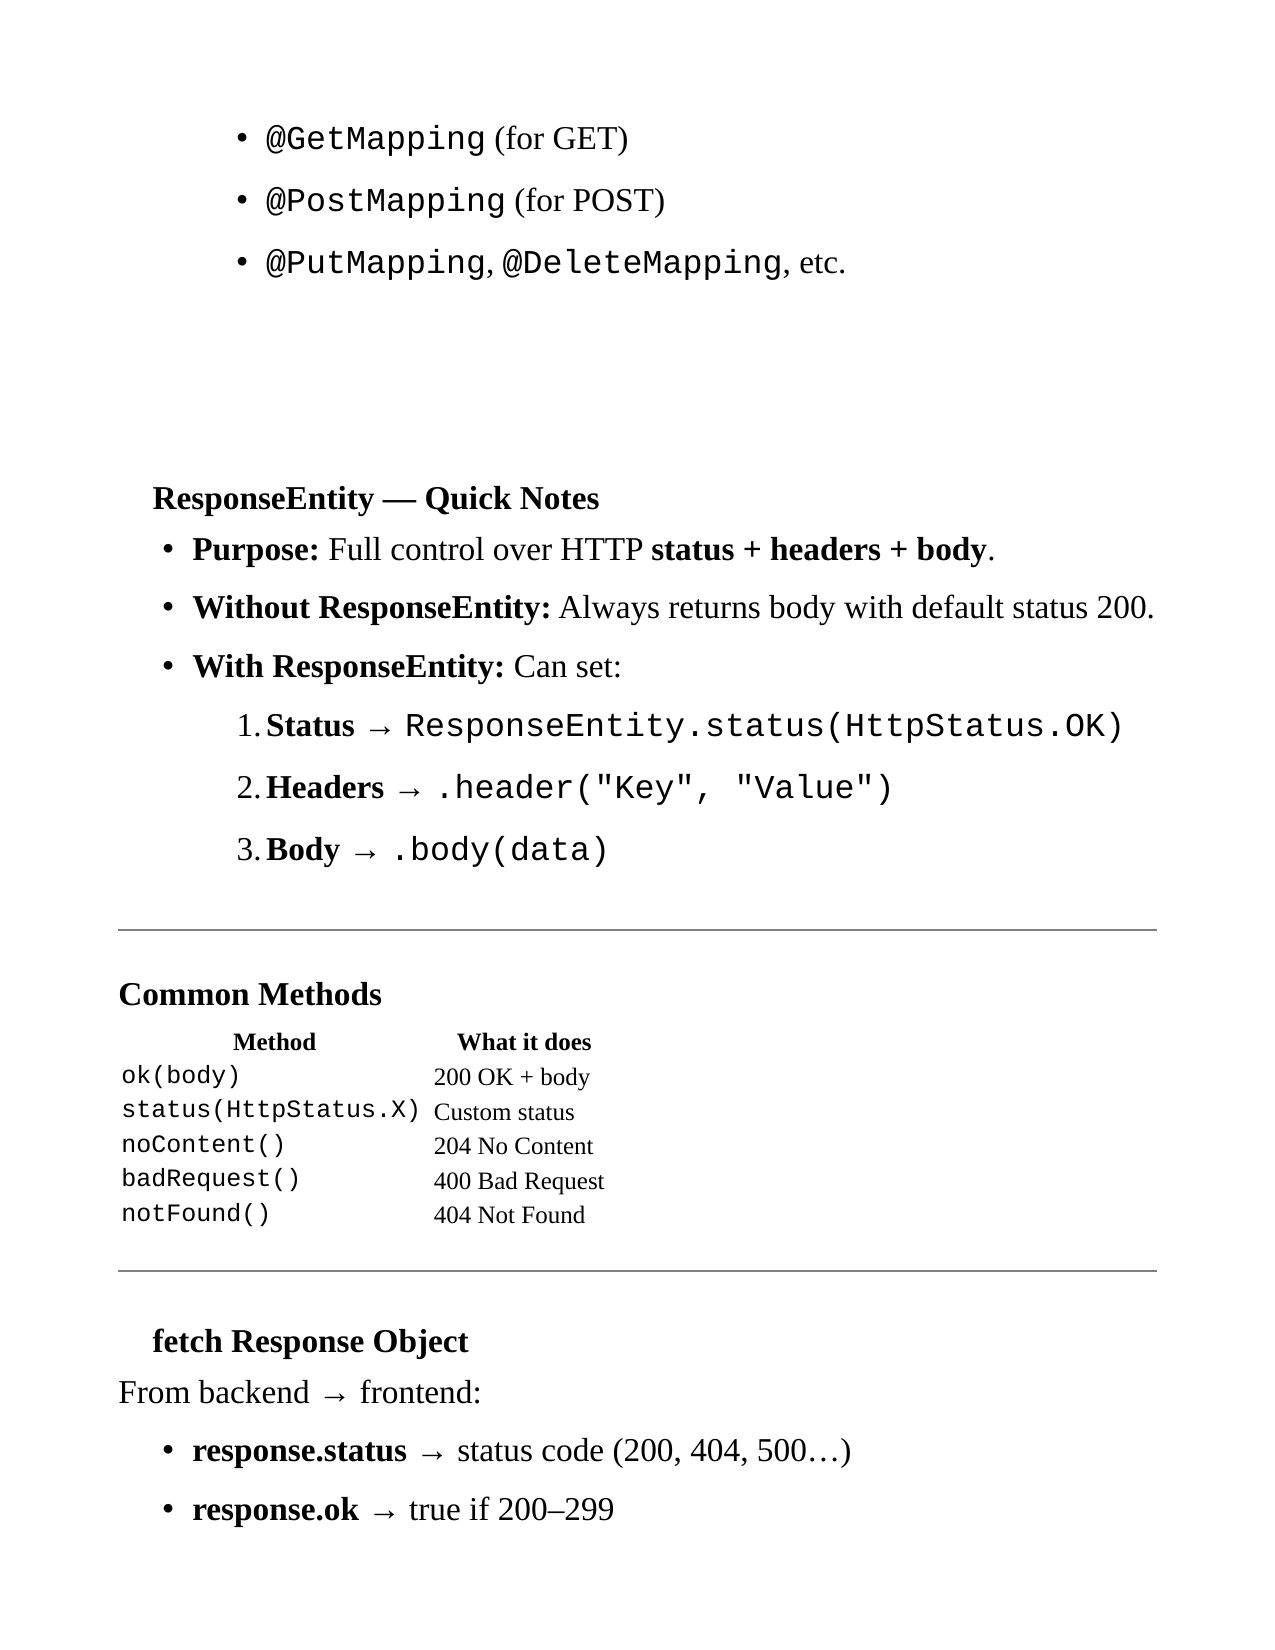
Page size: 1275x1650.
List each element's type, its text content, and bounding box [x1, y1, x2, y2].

table_cell badRequest() [118, 1163, 431, 1197]
list Body → .body(data) [236, 829, 1157, 870]
table_cell notFound() [118, 1198, 431, 1232]
list @PostMapping (for POST) [236, 180, 1157, 221]
list @GetMapping (for GET) [236, 118, 1157, 159]
list response.status → status code (200, 404, 500…) [162, 1431, 1157, 1469]
table_cell 400 Bad Request [431, 1163, 617, 1197]
list Without ResponseEntity: Always returns body with default status 200. [162, 588, 1157, 626]
table_cell 404 Not Found [431, 1198, 617, 1232]
table_header Method [118, 1025, 431, 1059]
subtitle 📌 ResponseEntity — Quick Notes [118, 478, 1157, 517]
table_cell 200 OK + body [431, 1059, 617, 1094]
text From backend → frontend: [118, 1372, 1157, 1410]
list Headers → .header("Key", "Value") [236, 767, 1157, 808]
subtitle Common Methods [118, 974, 1157, 1012]
table_cell ok(body) [118, 1059, 431, 1094]
list response.ok → true if 200–299 [162, 1489, 1157, 1528]
subtitle 📌 fetch Response Object [118, 1321, 1157, 1359]
table_cell Custom status [431, 1094, 617, 1128]
list @PutMapping, @DeleteMapping, etc. [236, 242, 1157, 283]
table_cell noContent() [118, 1128, 431, 1163]
table_header What it does [431, 1025, 617, 1059]
list Status → ResponseEntity.status(HttpStatus.OK) [236, 705, 1157, 746]
list With ResponseEntity: Can set: [162, 646, 1157, 685]
table_cell 204 No Content [431, 1128, 617, 1163]
list Purpose: Full control over HTTP status + headers + body. [162, 529, 1157, 567]
table_cell status(HttpStatus.X) [118, 1094, 431, 1128]
